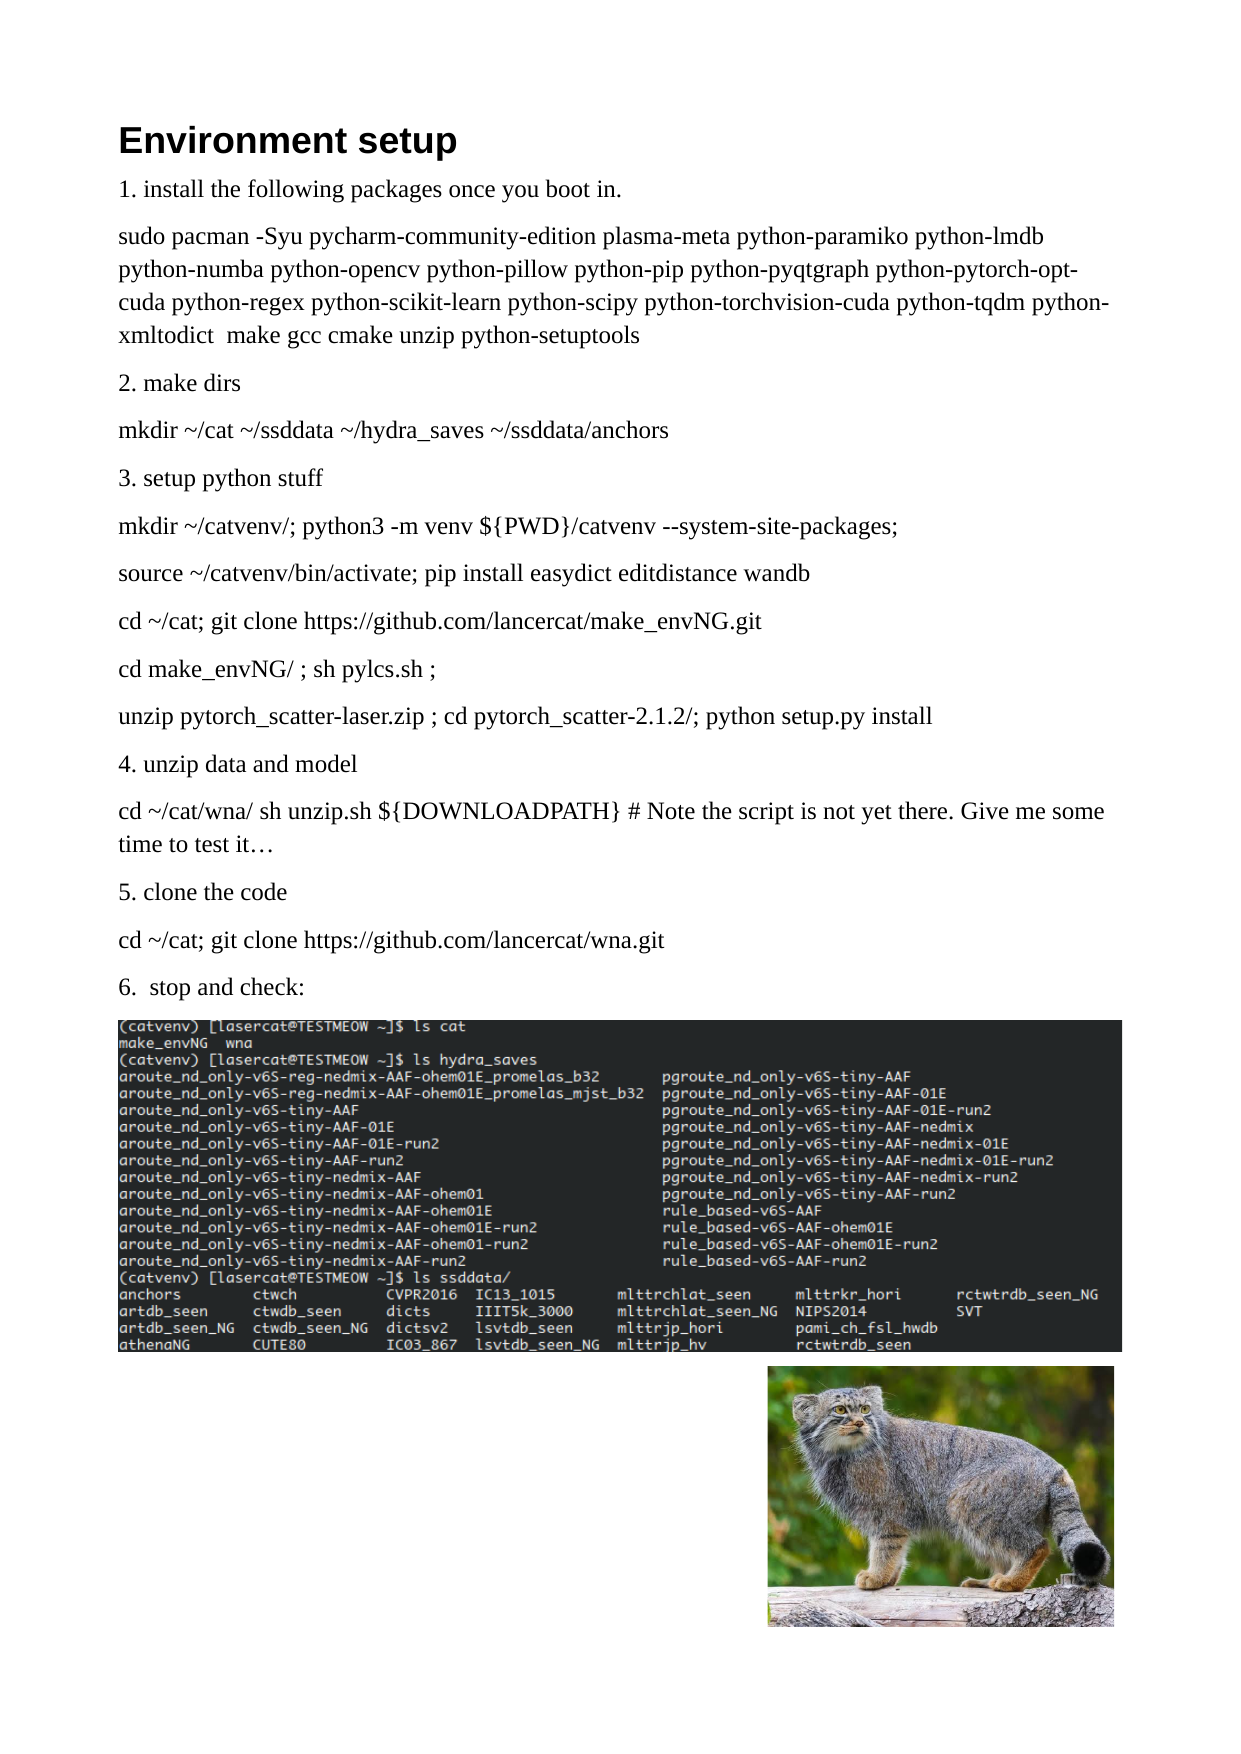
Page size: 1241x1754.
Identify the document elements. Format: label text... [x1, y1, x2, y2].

text source ~/catvenv/bin/activate; pip install easydict editdistance wandb [118, 558, 1122, 587]
subtitle Environment setup [118, 118, 1122, 161]
text 3. setup python stuff [118, 463, 1122, 492]
text 6. stop and check: [118, 972, 1122, 1001]
text cd make_envNG/ ; sh pylcs.sh ; [118, 654, 1122, 682]
text unzip pytorch_scatter-laser.zip ; cd pytorch_scatter-2.1.2/; python setup.py install [118, 701, 1122, 730]
text 1. install the following packages once you boot in. [118, 174, 1122, 202]
text 4. unzip data and model [118, 749, 1122, 778]
picture [118, 1020, 1123, 1352]
text sudo pacman -Syu pycharm-community-edition plasma-meta python-paramiko python-lmdb python-numba python-opencv python-pillow python-pip python-pyqtgraph python-pytorch-opt-cuda python-regex python-scikit-learn python-scipy python-torchvision-cuda python-tqdm python-xmltodict make gcc cmake unzip python-setuptools [118, 221, 1122, 349]
text 5. clone the code [118, 877, 1122, 906]
text mkdir ~/catvenv/; python3 -m venv ${PWD}/catvenv --system-site-packages; [118, 511, 1122, 539]
text cd ~/cat; git clone https://github.com/lancercat/make_envNG.git [118, 606, 1122, 635]
picture [767, 1366, 1115, 1627]
text 2. make dirs [118, 368, 1122, 397]
text cd ~/cat/wna/ sh unzip.sh ${DOWNLOADPATH} # Note the script is not yet there. Give me some time to test it… [118, 796, 1122, 858]
text cd ~/cat; git clone https://github.com/lancercat/wna.git [118, 925, 1122, 953]
text mkdir ~/cat ~/ssddata ~/hydra_saves ~/ssddata/anchors [118, 416, 1122, 444]
